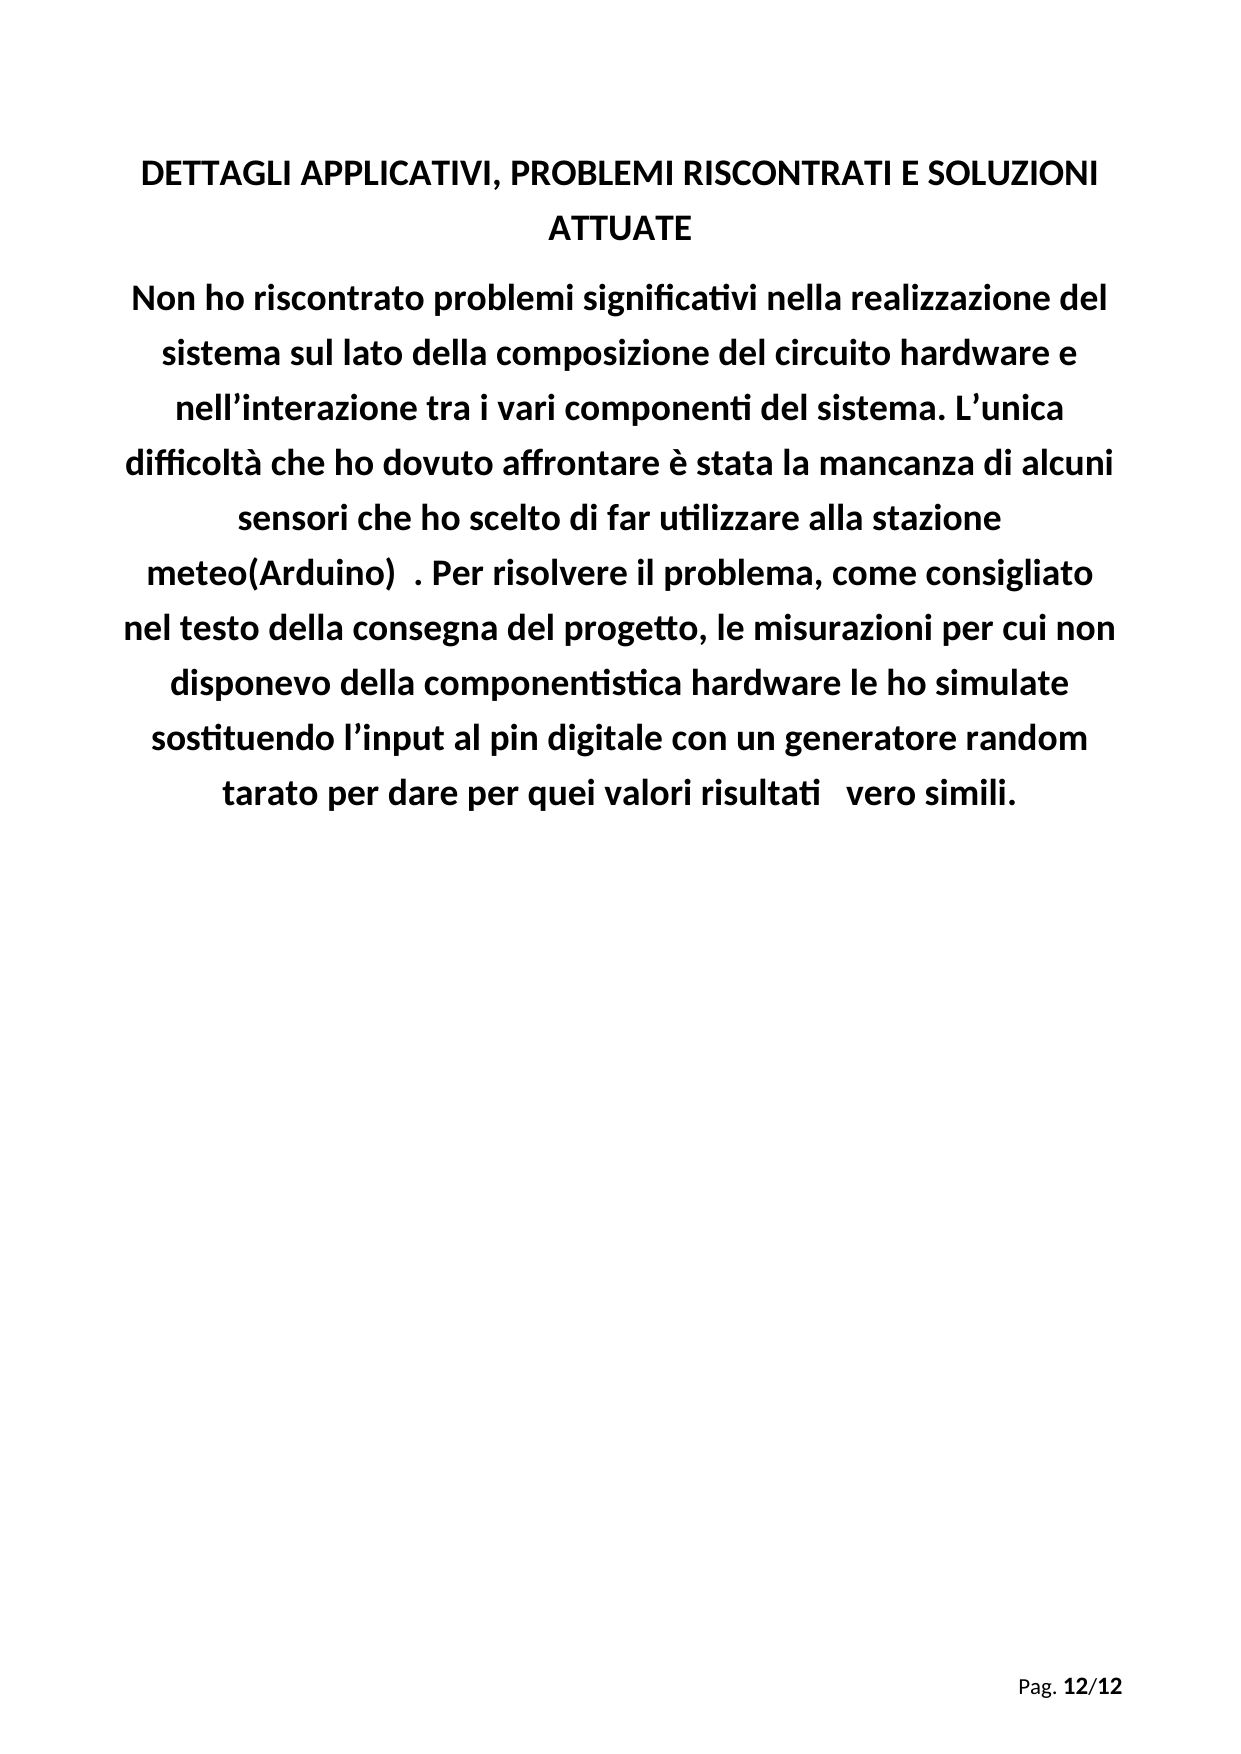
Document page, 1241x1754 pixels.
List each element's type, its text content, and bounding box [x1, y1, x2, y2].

text Non ho riscontrato problemi significativi nella realizzazione del sistema sul lato della composizione del circuito hardware e nell’interazione tra i vari componenti del sistema. L’unica difficoltà che ho dovuto affrontare è stata la mancanza di alcuni sensori che ho scelto di far utilizzare alla stazione meteo(Arduino) . Per risolvere il problema, come consigliato nel testo della consegna del progetto, le misurazioni per cui non disponevo della componentistica hardware le ho simulate sostituendo l’input al pin digitale con un generatore random tarato per dare per quei valori risultati vero simili. [118, 273, 1122, 814]
text DETTAGLI APPLICATIVI, PROBLEMI RISCONTRATI E SOLUZIONI ATTUATE [118, 149, 1122, 250]
